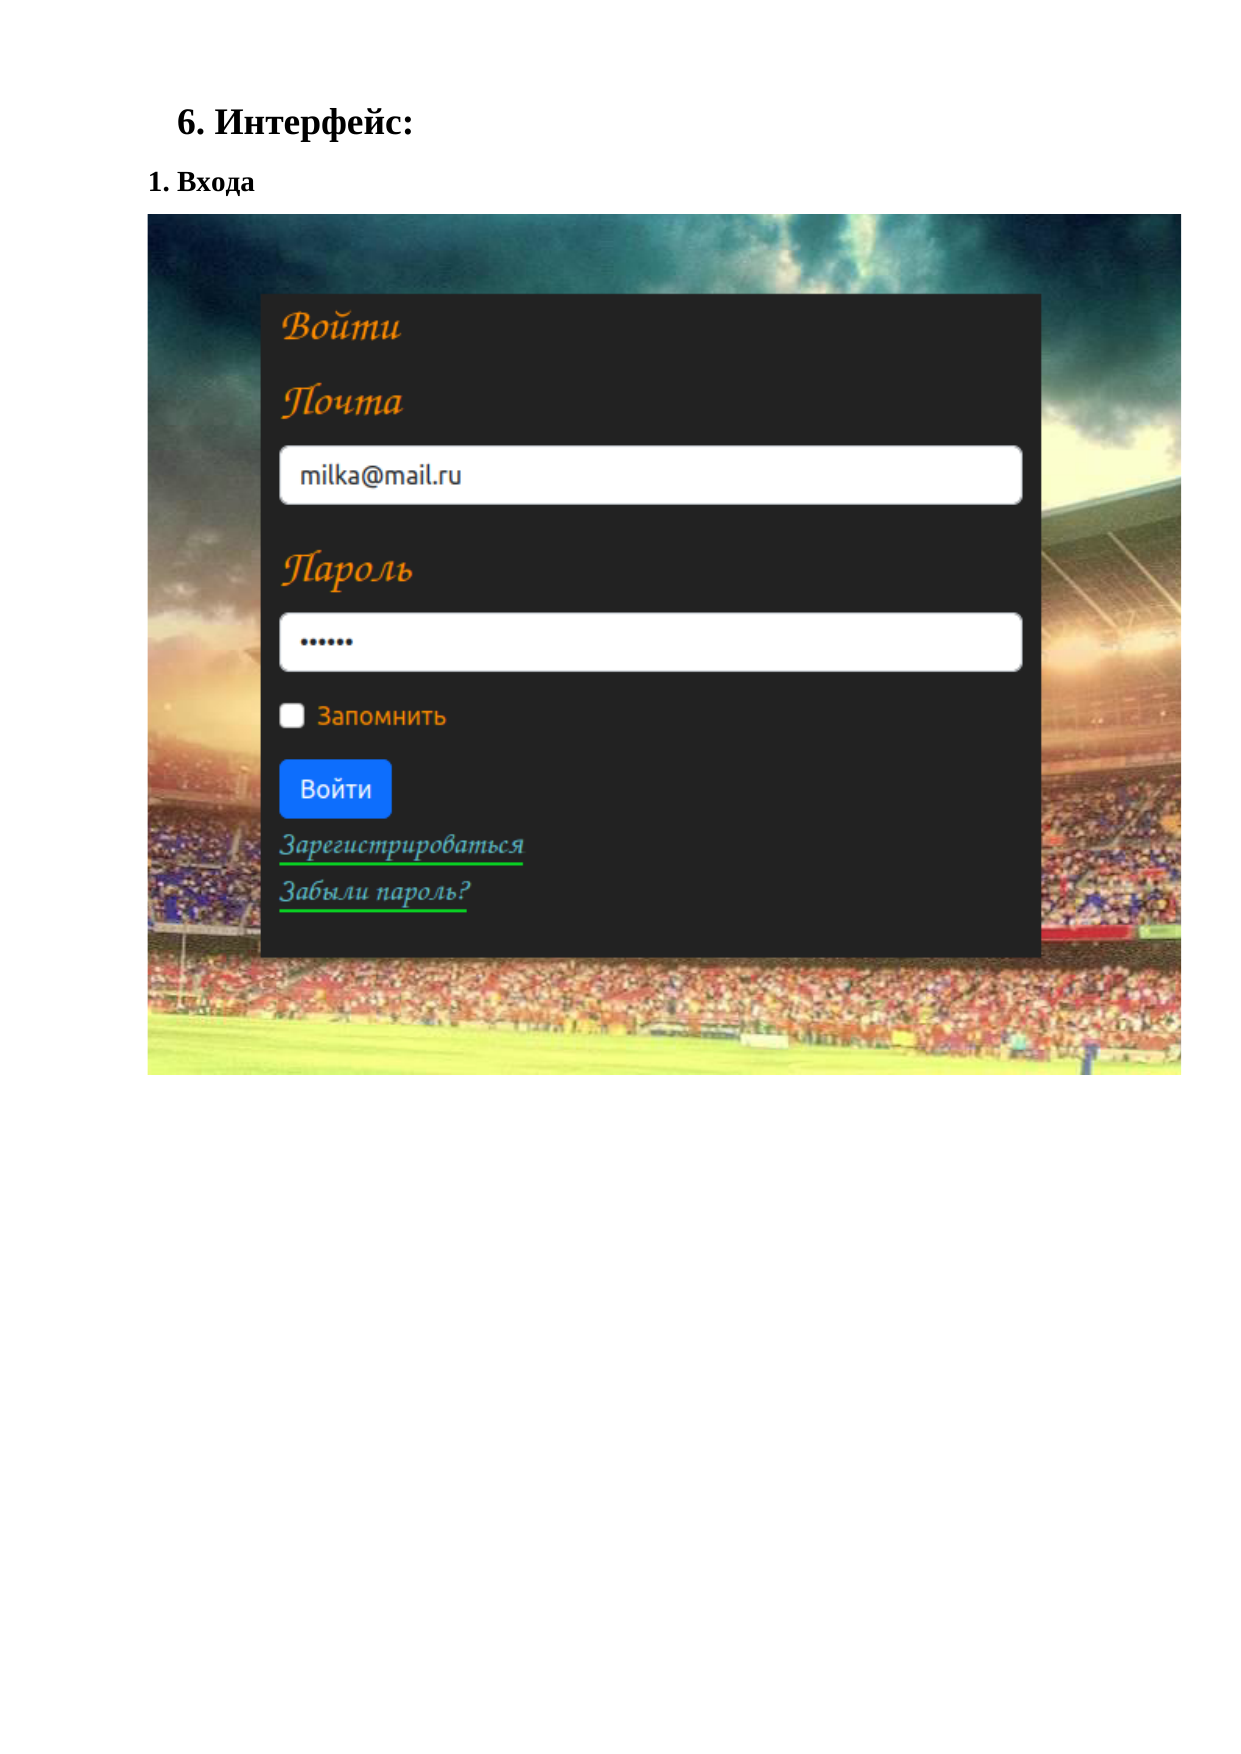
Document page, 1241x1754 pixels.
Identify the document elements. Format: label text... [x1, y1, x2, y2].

picture [147, 214, 1182, 1075]
text 6. Интерфейс: [148, 99, 1181, 142]
text 1. Входа [148, 164, 1181, 197]
